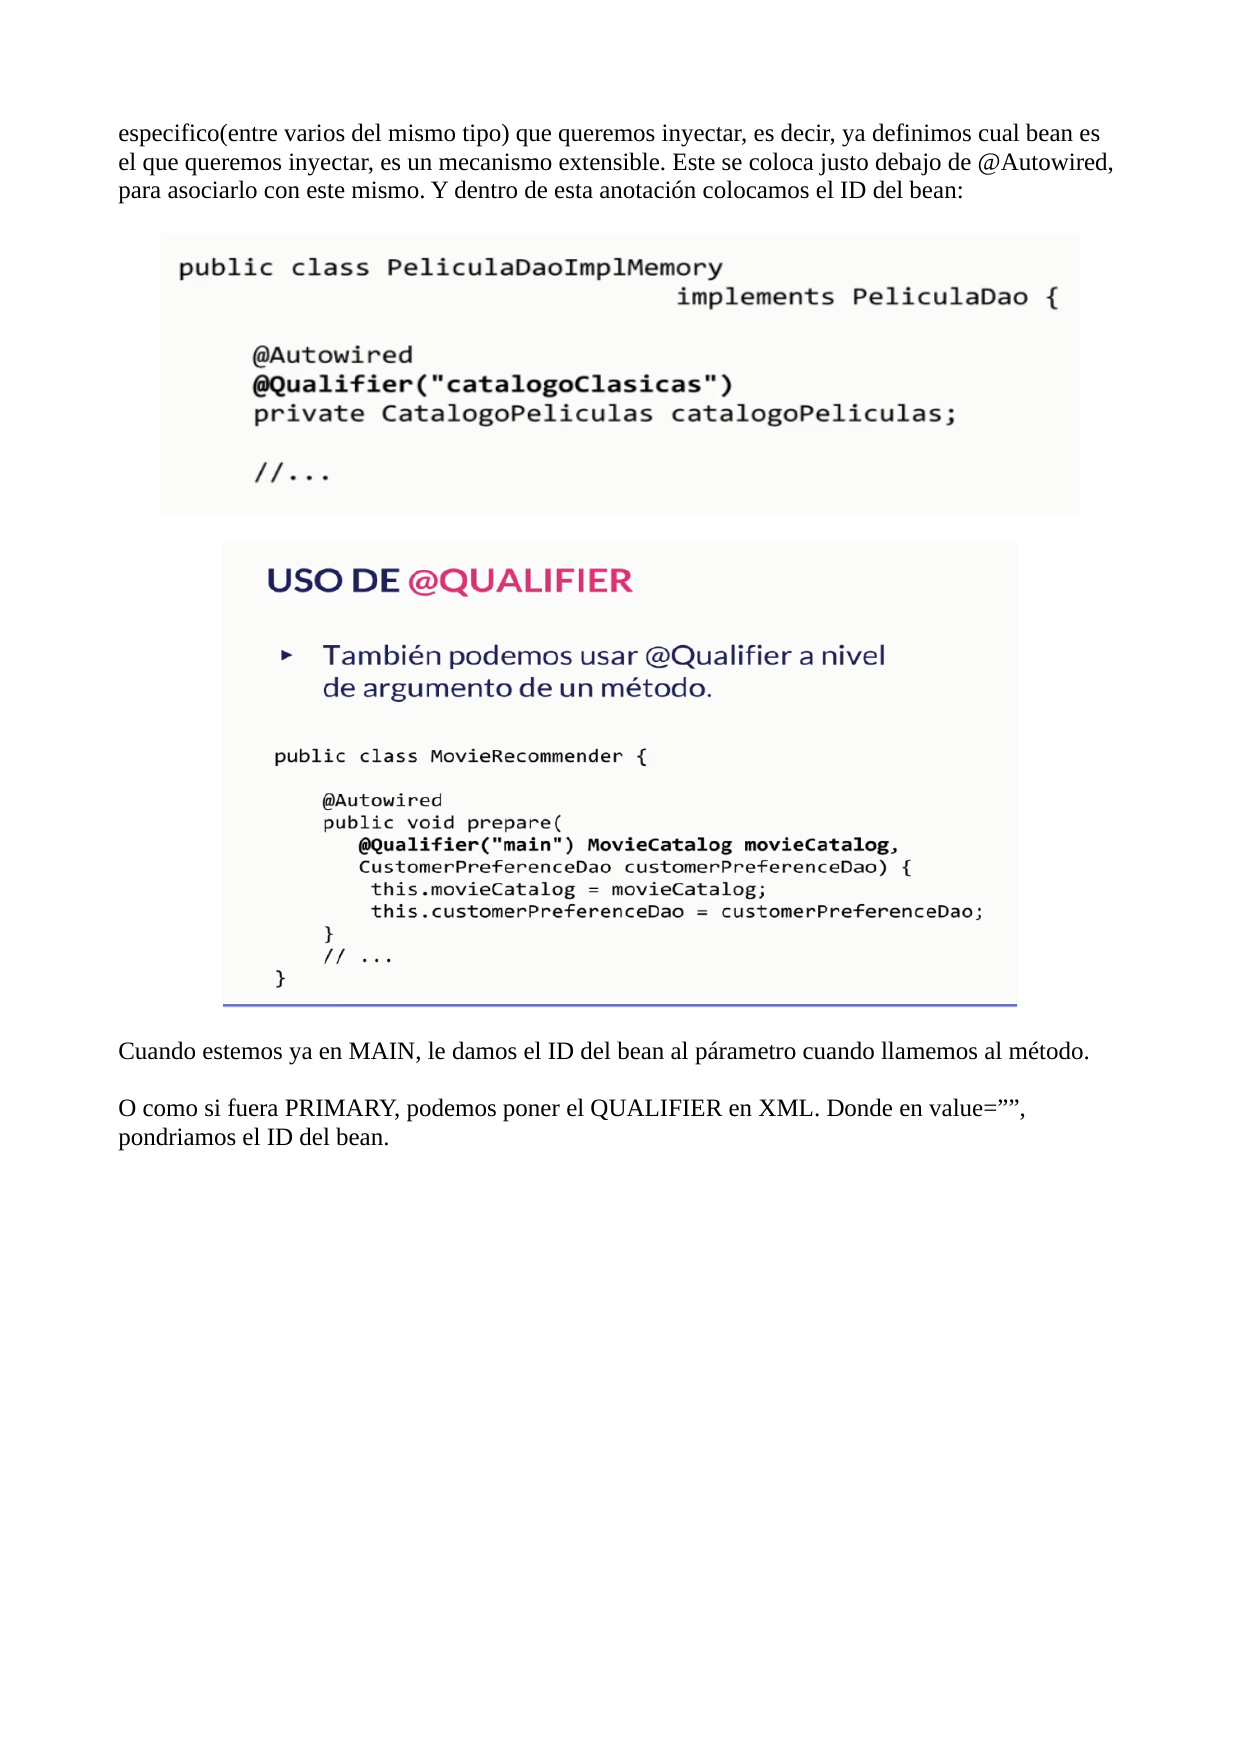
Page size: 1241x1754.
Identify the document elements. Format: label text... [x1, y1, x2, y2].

text Cuando estemos ya en MAIN, le damos el ID del bean al párametro cuando llamemos al método. [118, 1036, 1122, 1065]
text especifico(entre varios del mismo tipo) que queremos inyectar, es decir, ya definimos cual bean es el que queremos inyectar, es un mecanismo extensible. Este se coloca justo debajo de @Autowired, para asociarlo con este mismo. Y dentro de esta anotación colocamos el ID del bean: [118, 118, 1122, 204]
text O como si fuera PRIMARY, podemos poner el QUALIFIER en XML. Donde en value=””, pondriamos el ID del bean. [118, 1093, 1122, 1151]
